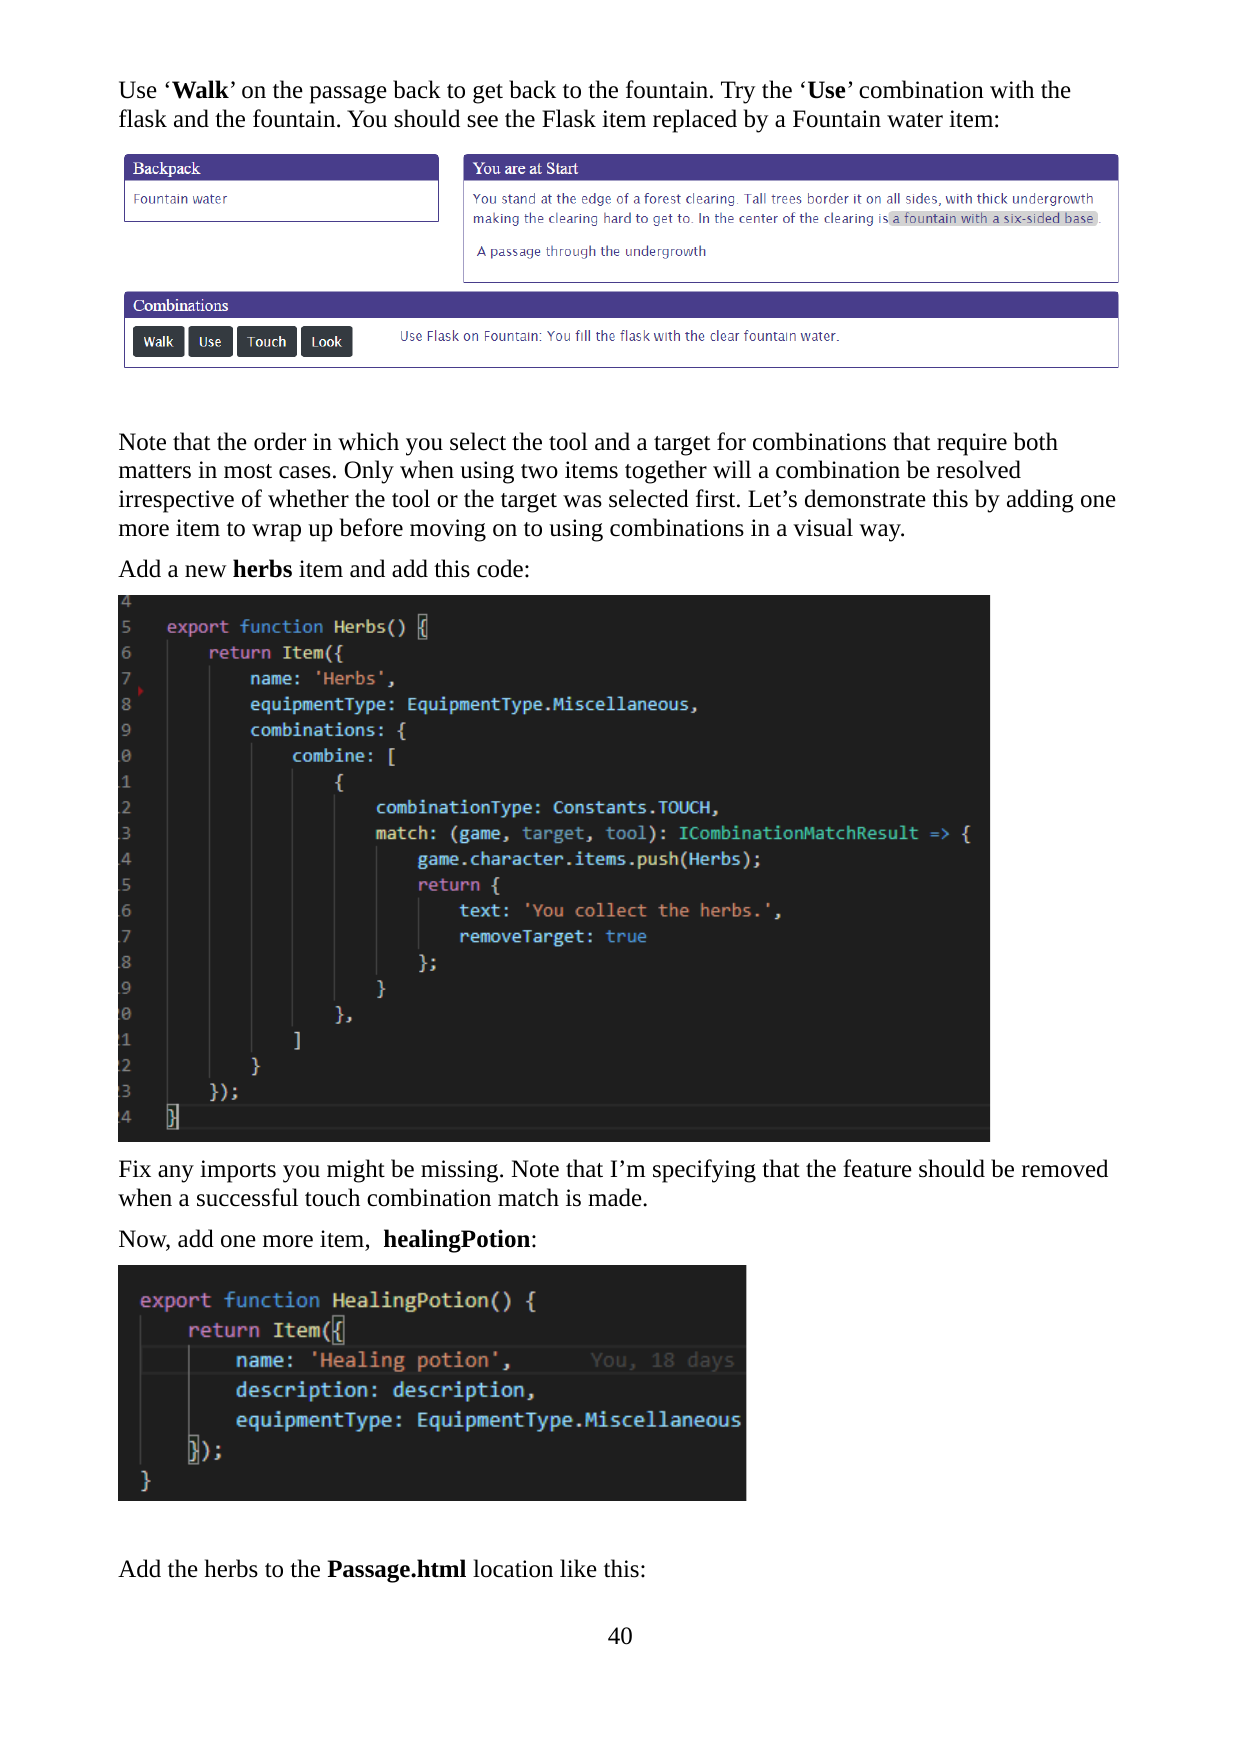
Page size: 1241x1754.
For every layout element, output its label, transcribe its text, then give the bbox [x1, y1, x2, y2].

text Add a new herbs item and add this code: [118, 554, 1122, 583]
text Add the herbs to the Passage.html location like this: [118, 1554, 1122, 1583]
text Note that the order in which you select the tool and a target for combinations that require both matters in most cases. Only when using two items together will a combination be resolved irrespective of whether the tool or the target was selected first. Let’s demonstrate this by adding one more item to wrap up before moving on to using combinations in a visual way. [118, 427, 1122, 542]
text Fix any imports you might be missing. Note that I’m specifying that the feature should be removed when a successful touch combination match is made. [118, 1154, 1122, 1212]
text Use ‘Walk’ on the passage back to get back to the fountain. Try the ‘Use’ combination with the flask and the fountain. You should see the Flask item replaced by a Fountain water item: [118, 75, 1122, 132]
text Now, add one more item, healingPotion: [118, 1224, 1122, 1253]
